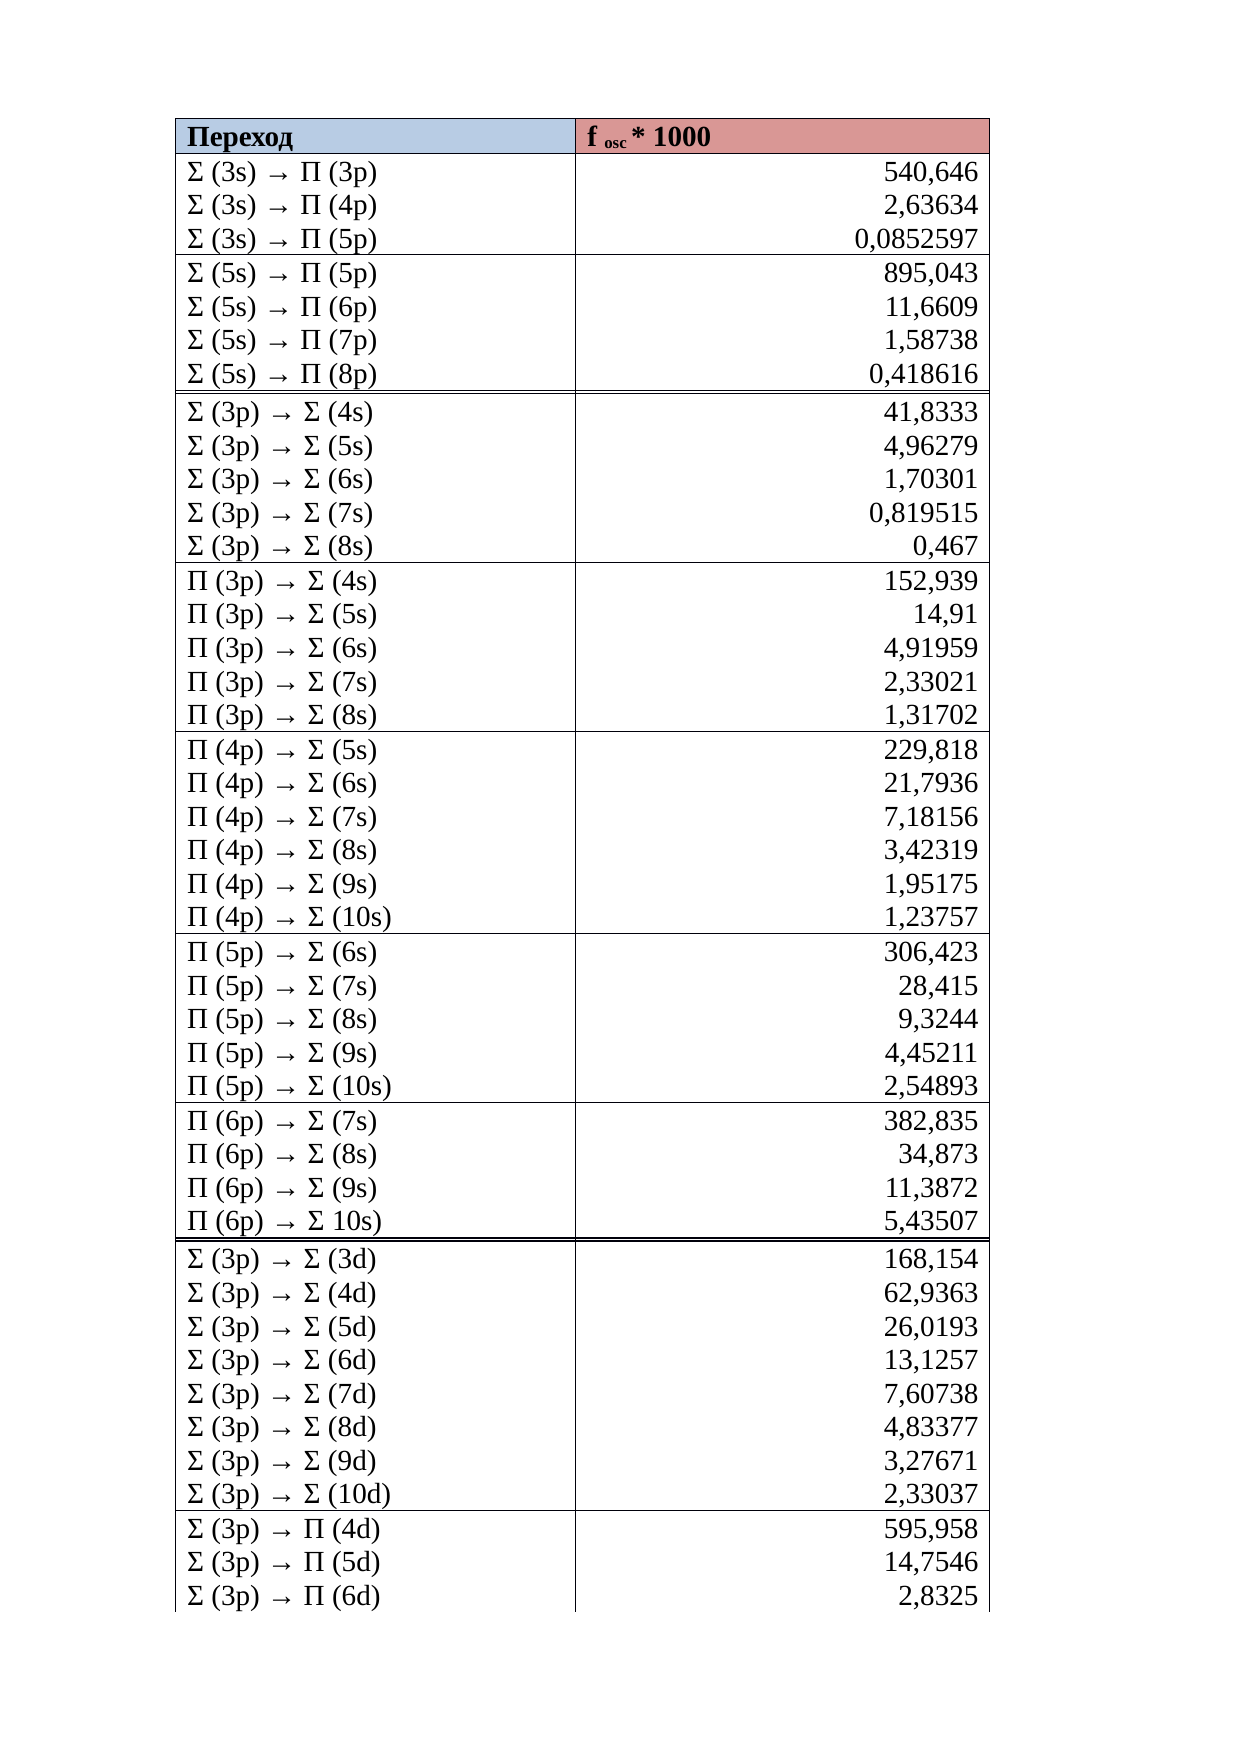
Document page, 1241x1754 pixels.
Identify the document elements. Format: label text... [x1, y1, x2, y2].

table_cell Σ (3p) → Σ (9d) [176, 1443, 575, 1476]
table_cell 26,0193 [576, 1309, 989, 1342]
table_cell Σ (3p) → Σ (7d) [176, 1376, 575, 1409]
table_cell 4,96279 [576, 428, 989, 461]
table_cell Σ (3s) → П (5p) [176, 221, 575, 254]
table_cell Σ (3p) → Σ (4s) [176, 394, 575, 428]
table_cell Σ (5s) → П (8p) [176, 356, 575, 389]
table_cell 13,1257 [576, 1342, 989, 1376]
table_cell Σ (3p) → Σ (10d) [176, 1476, 575, 1510]
table_cell Σ (3p) → Σ (5d) [176, 1309, 575, 1342]
table_cell 306,423 [576, 934, 989, 968]
table_cell Σ (3p) → Σ (8s) [176, 529, 575, 562]
table_cell 0,0852597 [576, 221, 989, 254]
table_cell 2,33037 [576, 1476, 989, 1510]
table_cell 4,91959 [576, 630, 989, 664]
table_cell П (3p) → Σ (5s) [176, 597, 575, 630]
table_cell П (6p) → Σ (8s) [176, 1136, 575, 1170]
table_cell 0,418616 [576, 356, 989, 389]
table_cell 168,154 [576, 1242, 989, 1275]
table_cell П (6p) → Σ 10s) [176, 1204, 575, 1237]
table_cell Σ (3p) → Σ (5s) [176, 428, 575, 461]
table_cell 2,33021 [576, 664, 989, 697]
table_cell 14,91 [576, 597, 989, 630]
table_cell 9,3244 [576, 1001, 989, 1035]
table_cell П (5p) → Σ (10s) [176, 1068, 575, 1102]
table_cell 2,8325 [576, 1578, 989, 1612]
table_cell Σ (5s) → П (7p) [176, 323, 575, 356]
table_cell 1,31702 [576, 697, 989, 731]
table_cell 7,18156 [576, 799, 989, 832]
table_header Переход [176, 119, 575, 153]
table_cell 11,6609 [576, 289, 989, 322]
table_cell 1,95175 [576, 866, 989, 899]
table_cell 0,819515 [576, 495, 989, 528]
table_cell 1,70301 [576, 461, 989, 495]
table_cell Σ (5s) → П (6p) [176, 289, 575, 322]
table_cell 3,27671 [576, 1443, 989, 1476]
table_cell П (4p) → Σ (5s) [176, 732, 575, 765]
table_cell П (3p) → Σ (4s) [176, 563, 575, 597]
table_cell 1,23757 [576, 900, 989, 933]
table_cell Σ (3p) → П (6d) [176, 1578, 575, 1612]
table_cell 595,958 [576, 1511, 989, 1544]
table_cell П (4p) → Σ (7s) [176, 799, 575, 832]
table_cell П (6p) → Σ (7s) [176, 1103, 575, 1136]
table_cell Σ (3p) → П (4d) [176, 1511, 575, 1544]
table_cell П (3p) → Σ (7s) [176, 664, 575, 697]
table_cell 152,939 [576, 563, 989, 597]
table_cell Σ (3p) → Σ (3d) [176, 1242, 575, 1275]
table_cell 2,54893 [576, 1068, 989, 1102]
table_cell П (5p) → Σ (7s) [176, 968, 575, 1001]
table_cell 14,7546 [576, 1545, 989, 1578]
table_cell Σ (3p) → Σ (8d) [176, 1409, 575, 1443]
table_cell 28,415 [576, 968, 989, 1001]
table_header f osc * 1000 [576, 119, 989, 153]
table_cell Σ (3s) → П (3p) [176, 154, 575, 187]
table_cell 1,58738 [576, 323, 989, 356]
table_cell Σ (3s) → П (4p) [176, 187, 575, 221]
table_cell 540,646 [576, 154, 989, 187]
table_cell Σ (3p) → Σ (4d) [176, 1275, 575, 1309]
table_cell Σ (5s) → П (5p) [176, 255, 575, 289]
table_cell 34,873 [576, 1136, 989, 1170]
table_cell 895,043 [576, 255, 989, 289]
table_cell 21,7936 [576, 765, 989, 799]
table_cell П (4p) → Σ (6s) [176, 765, 575, 799]
table_cell 229,818 [576, 732, 989, 765]
table_cell 11,3872 [576, 1170, 989, 1203]
table_cell 62,9363 [576, 1275, 989, 1309]
table_cell Σ (3p) → Σ (7s) [176, 495, 575, 528]
table_cell 5,43507 [576, 1204, 989, 1237]
table_cell П (3p) → Σ (8s) [176, 697, 575, 731]
table_cell П (4p) → Σ (10s) [176, 900, 575, 933]
table_cell П (4p) → Σ (8s) [176, 833, 575, 866]
table_cell П (5p) → Σ (6s) [176, 934, 575, 968]
table_cell 3,42319 [576, 833, 989, 866]
table_cell П (3p) → Σ (6s) [176, 630, 575, 664]
table_cell 7,60738 [576, 1376, 989, 1409]
table_cell 2,63634 [576, 187, 989, 221]
table_cell Σ (3p) → П (5d) [176, 1545, 575, 1578]
table_cell 4,45211 [576, 1035, 989, 1068]
table_cell П (5p) → Σ (8s) [176, 1001, 575, 1035]
table_cell 41,8333 [576, 394, 989, 428]
table_cell П (6p) → Σ (9s) [176, 1170, 575, 1203]
table_cell 382,835 [576, 1103, 989, 1136]
table_cell П (4p) → Σ (9s) [176, 866, 575, 899]
table_cell 0,467 [576, 529, 989, 562]
table_cell П (5p) → Σ (9s) [176, 1035, 575, 1068]
table_cell 4,83377 [576, 1409, 989, 1443]
table_cell Σ (3p) → Σ (6s) [176, 461, 575, 495]
table_cell Σ (3p) → Σ (6d) [176, 1342, 575, 1376]
